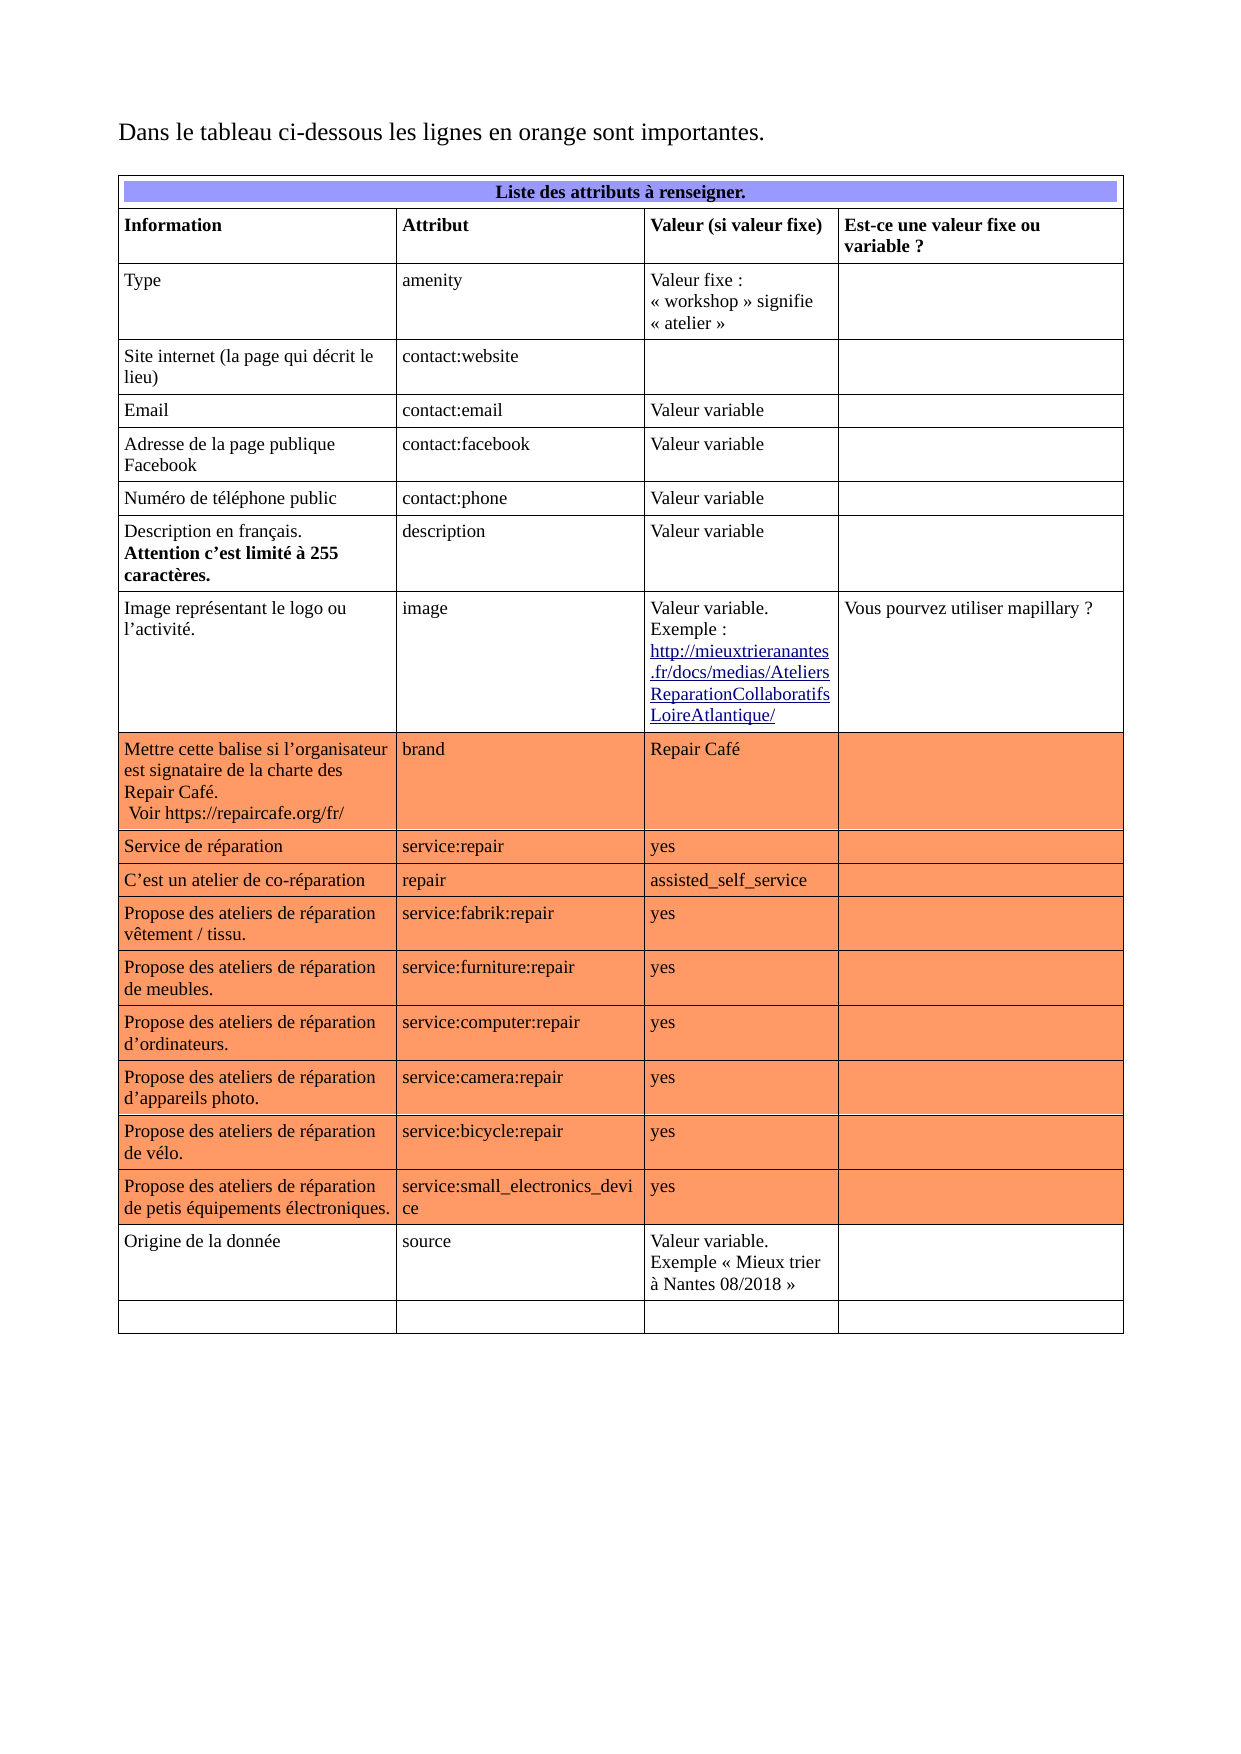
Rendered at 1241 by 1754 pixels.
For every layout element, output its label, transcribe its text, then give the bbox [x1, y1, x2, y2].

table_cell [119, 1301, 396, 1333]
table_cell description [397, 516, 644, 591]
table_cell [839, 733, 1123, 829]
table_cell [839, 516, 1123, 591]
table_cell C’est un atelier de co-réparation [119, 864, 396, 896]
table_cell Valeur variable [645, 516, 838, 591]
table_cell Valeur fixe : « workshop » signifie « atelier » [645, 264, 838, 339]
table_cell [839, 264, 1123, 339]
table_cell service:small_electronics_device [397, 1170, 644, 1224]
table_cell Numéro de téléphone public [119, 482, 396, 514]
table_cell contact:website [397, 340, 644, 393]
table_cell [839, 428, 1123, 481]
table_cell [839, 340, 1123, 393]
table_cell yes [645, 1006, 838, 1060]
table_cell service:repair [397, 831, 644, 863]
table_cell Propose des ateliers de réparation de petis équipements électroniques. [119, 1170, 396, 1224]
table_cell Propose des ateliers de réparation d’ordinateurs. [119, 1006, 396, 1060]
table_cell service:computer:repair [397, 1006, 644, 1060]
table_cell service:camera:repair [397, 1061, 644, 1114]
table_cell Service de réparation [119, 831, 396, 863]
table_cell contact:phone [397, 482, 644, 514]
table_cell Attribut [397, 209, 644, 263]
table_cell [839, 951, 1123, 1005]
table_cell amenity [397, 264, 644, 339]
table_cell Valeur variable. Exemple : http://mieuxtrieranantes.fr/docs/medias/AteliersReparationCollaboratifsLoireAtlantique/ [645, 592, 838, 732]
table_cell Propose des ateliers de réparation de meubles. [119, 951, 396, 1005]
table_cell [839, 897, 1123, 950]
table_cell Type [119, 264, 396, 339]
table_cell [645, 340, 838, 393]
table_cell [839, 1061, 1123, 1114]
table_cell yes [645, 1170, 838, 1224]
table_cell Valeur variable [645, 395, 838, 427]
table_cell Propose des ateliers de réparation de vélo. [119, 1116, 396, 1169]
table_cell Description en français. Attention c’est limité à 255 caractères. [119, 516, 396, 591]
table_cell source [397, 1225, 644, 1300]
table_cell [839, 1225, 1123, 1300]
table_cell repair [397, 864, 644, 896]
table_cell [839, 831, 1123, 863]
table_cell Valeur (si valeur fixe) [645, 209, 838, 263]
table_cell Mettre cette balise si l’organisateur est signataire de la charte des Repair Café. Voir https://repaircafe.org/fr/ [119, 733, 396, 829]
table_cell image [397, 592, 644, 732]
table_cell service:bicycle:repair [397, 1116, 644, 1169]
table_cell [397, 1301, 644, 1333]
table_cell contact:email [397, 395, 644, 427]
table_cell yes [645, 831, 838, 863]
table_cell Valeur variable [645, 428, 838, 481]
table_cell Valeur variable [645, 482, 838, 514]
table_cell Email [119, 395, 396, 427]
table_header Liste des attributs à renseigner. [119, 176, 1123, 208]
table_cell Valeur variable. Exemple « Mieux trier à Nantes 08/2018 » [645, 1225, 838, 1300]
table_cell service:furniture:repair [397, 951, 644, 1005]
table_cell Propose des ateliers de réparation vêtement / tissu. [119, 897, 396, 950]
table_cell yes [645, 897, 838, 950]
table_cell [839, 1301, 1123, 1333]
table_cell [645, 1301, 838, 1333]
table_cell Repair Café [645, 733, 838, 829]
table_cell Image représentant le logo ou l’activité. [119, 592, 396, 732]
table_cell Est-ce une valeur fixe ou variable ? [839, 209, 1123, 263]
table_cell service:fabrik:repair [397, 897, 644, 950]
text Dans le tableau ci-dessous les lignes en orange sont importantes. [118, 117, 1122, 146]
table_cell contact:facebook [397, 428, 644, 481]
table_cell yes [645, 951, 838, 1005]
table_cell Propose des ateliers de réparation d’appareils photo. [119, 1061, 396, 1114]
table_cell [839, 1116, 1123, 1169]
table_cell [839, 1006, 1123, 1060]
table_cell yes [645, 1116, 838, 1169]
table_cell [839, 395, 1123, 427]
table_cell [839, 482, 1123, 514]
table_cell Adresse de la page publique Facebook [119, 428, 396, 481]
table_cell Site internet (la page qui décrit le lieu) [119, 340, 396, 393]
table_cell Origine de la donnée [119, 1225, 396, 1300]
table_cell Information [119, 209, 396, 263]
table_cell Vous pourvez utiliser mapillary ? [839, 592, 1123, 732]
table_cell assisted_self_service [645, 864, 838, 896]
table_cell [839, 864, 1123, 896]
table_cell [839, 1170, 1123, 1224]
table_cell yes [645, 1061, 838, 1114]
table_cell brand [397, 733, 644, 829]
